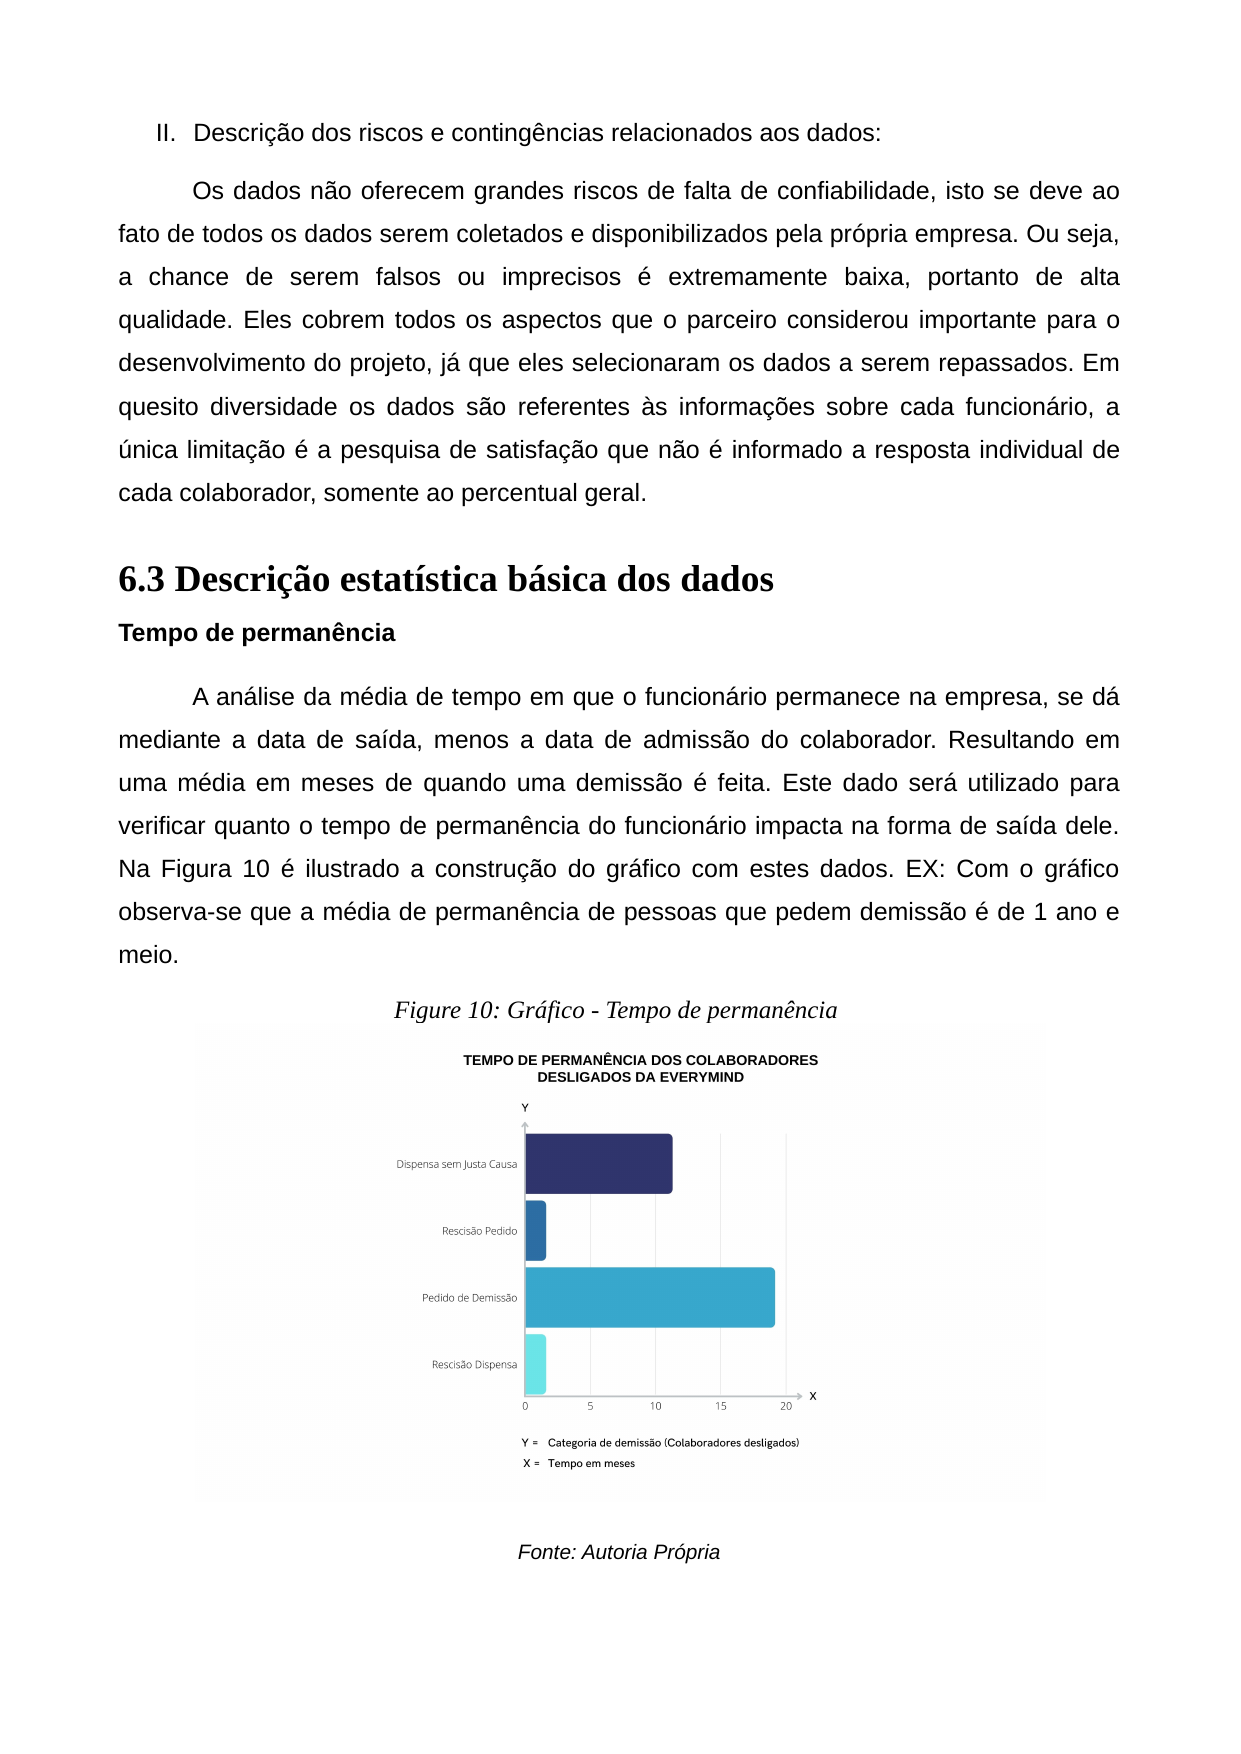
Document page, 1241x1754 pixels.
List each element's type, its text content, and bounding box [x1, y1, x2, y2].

text [195, 982, 1046, 995]
picture [194, 1023, 1046, 1502]
subtitle 6.3 Descrição estatística básica dos dados [118, 556, 1122, 599]
text Os dados não oferecem grandes riscos de falta de confiabilidade, isto se deve ao fato de todos os dados serem coletados e disponibilizados pela própria empresa. Ou seja, a chance de serem falsos ou imprecisos é extremamente baixa, portanto de alta qualidade. Eles cobrem todos os aspectos que o parceiro considerou importante para o desenvolvimento do projeto, já que eles selecionaram os dados a serem repassados. Em quesito diversidade os dados são referentes às informações sobre cada funcionário, a única limitação é a pesquisa de satisfação que não é informado a resposta individual de cada colaborador, somente ao percentual geral. [118, 176, 1122, 506]
text Figure 10: Gráfico - Tempo de permanência [195, 995, 1046, 1023]
text Fonte: Autoria Própria [118, 1004, 1122, 1564]
list Descrição dos riscos e contingências relacionados aos dados: [156, 118, 1122, 147]
text A análise da média de tempo em que o funcionário permanece na empresa, se dá mediante a data de saída, menos a data de admissão do colaborador. Resultando em uma média em meses de quando uma demissão é feita. Este dado será utilizado para verificar quanto o tempo de permanência do funcionário impacta na forma de saída dele. Na Figura 10 é ilustrado a construção do gráfico com estes dados. EX: Com o gráfico observa-se que a média de permanência de pessoas que pedem demissão é de 1 ano e meio. [118, 681, 1122, 969]
text Tempo de permanência [118, 618, 1122, 647]
